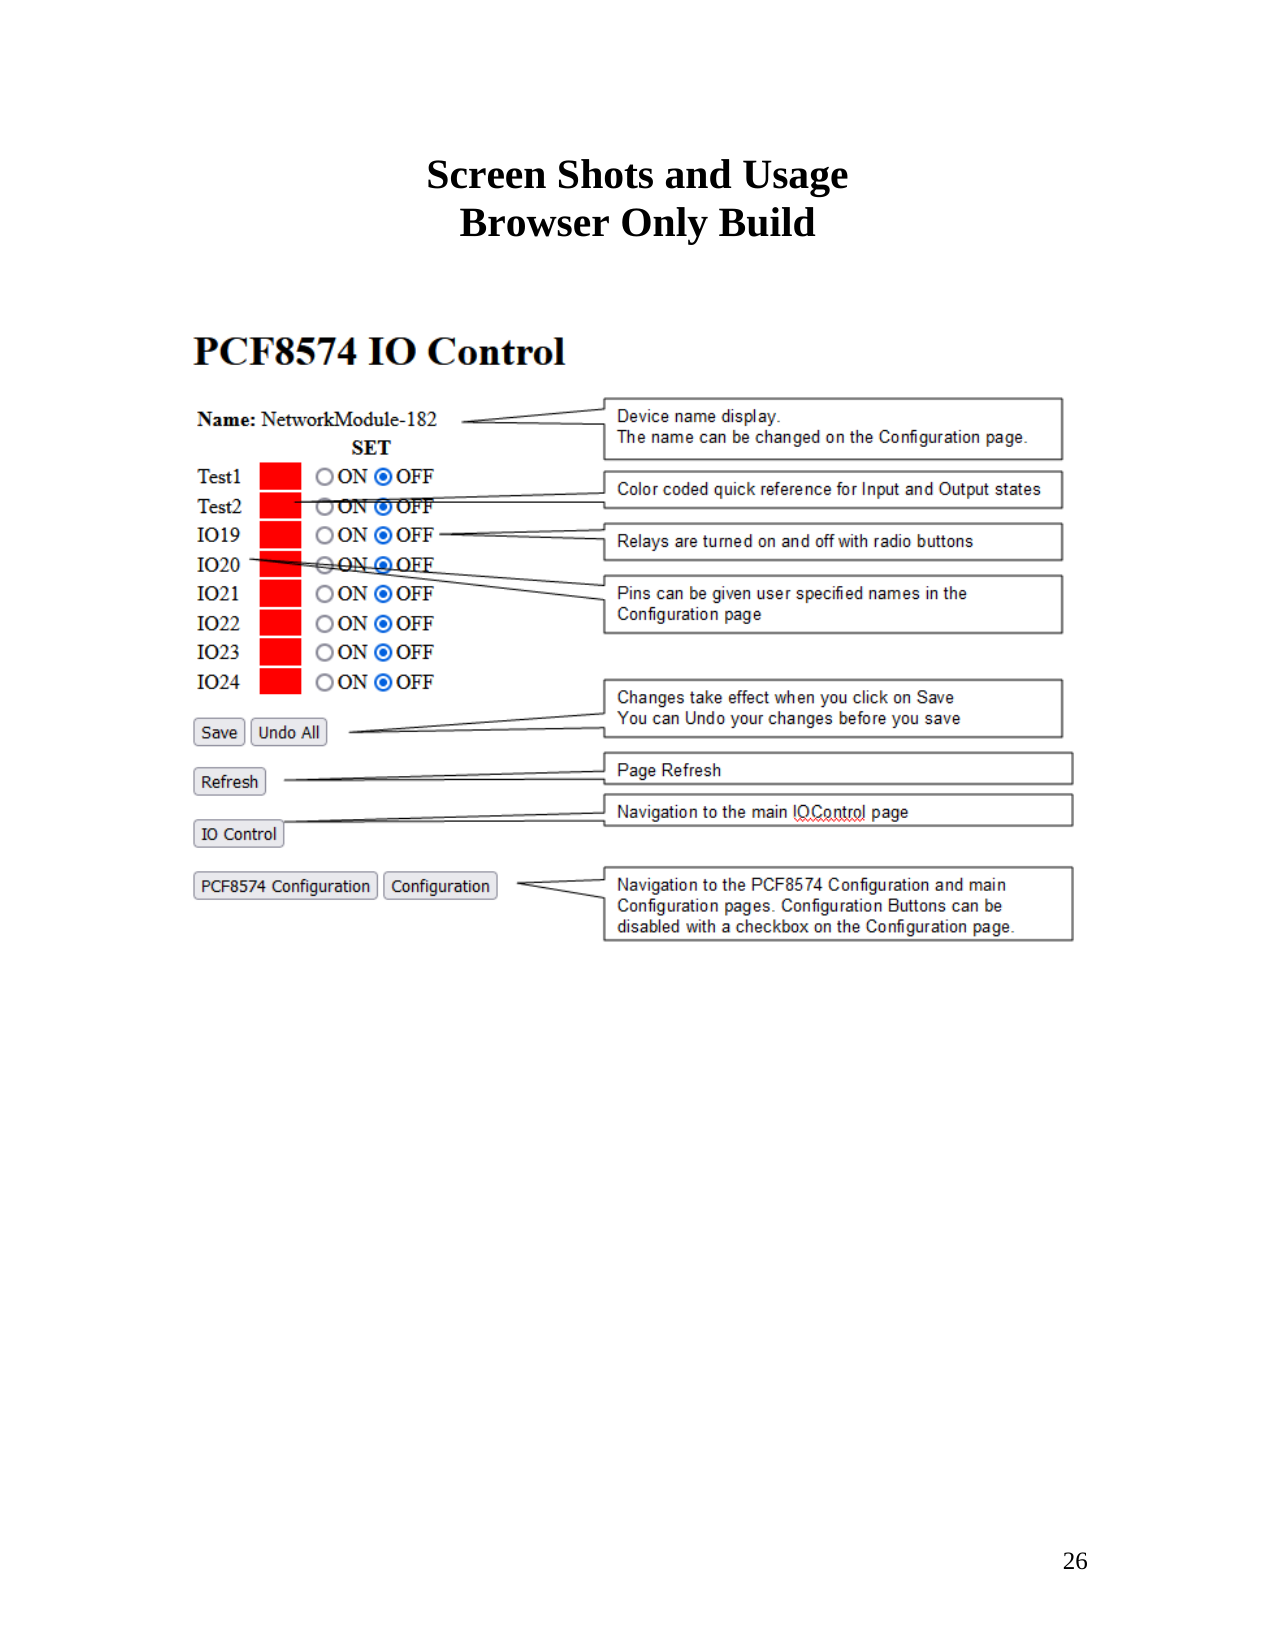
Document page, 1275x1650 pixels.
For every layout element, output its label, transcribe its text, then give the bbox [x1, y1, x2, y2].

picture [187, 322, 1087, 956]
text Screen Shots and Usage [187, 150, 1087, 198]
text Browser Only Build [187, 198, 1087, 246]
